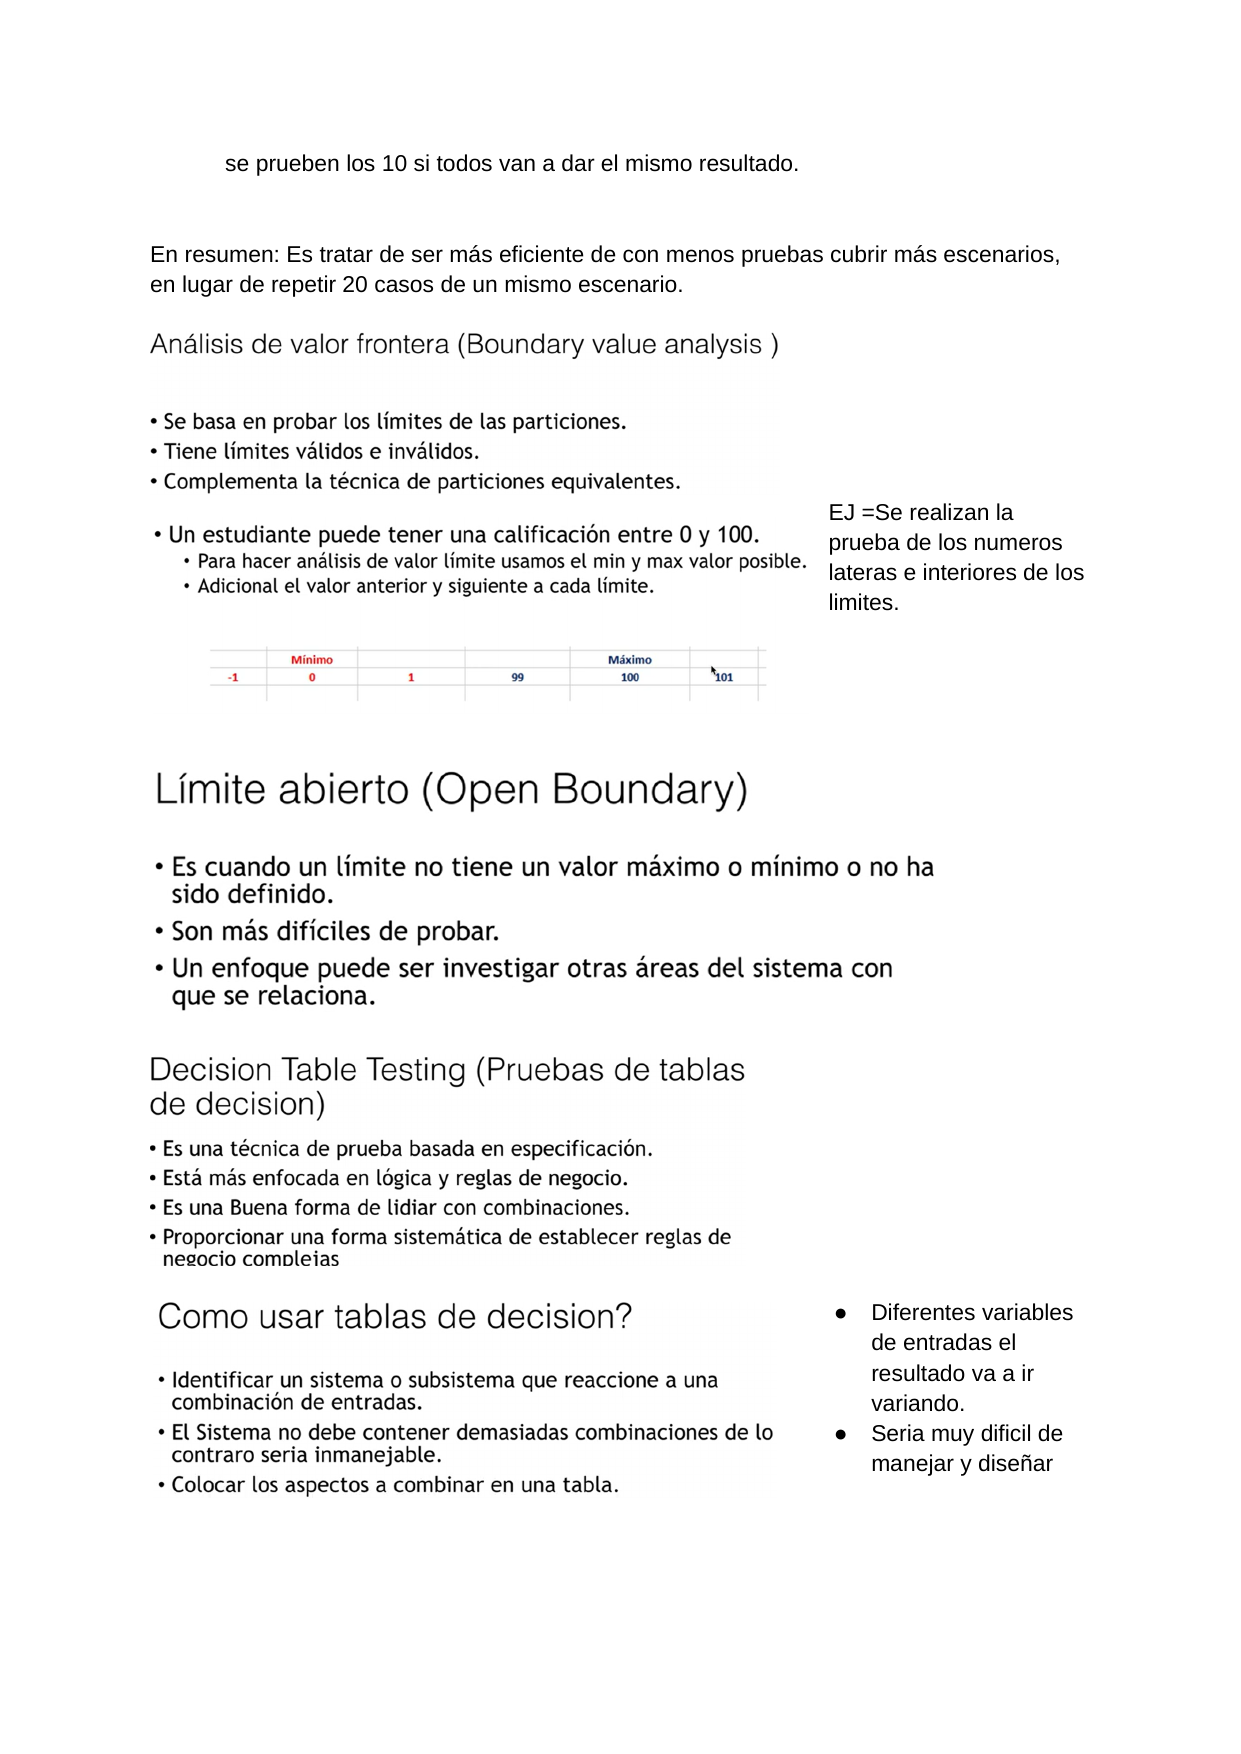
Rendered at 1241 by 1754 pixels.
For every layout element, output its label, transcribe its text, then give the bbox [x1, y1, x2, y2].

picture [153, 1302, 778, 1498]
picture [150, 331, 780, 495]
list Seria muy dificil de manejar y diseñar [778, 1420, 1090, 1477]
picture [150, 770, 934, 1021]
text En resumen: Es tratar de ser más eficiente de con menos pruebas cubrir más escenarios, en lugar de repetir 20 casos de un mismo escenario. [150, 241, 1090, 297]
list Diferentes variables de entradas el resultado va a ir variando. [187, 1299, 1090, 1416]
text EJ =Se realizan la prueba de los numeros lateras e interiores de los limites. [150, 498, 1090, 615]
picture [153, 517, 810, 714]
list se prueben los 10 si todos van a dar el mismo resultado. [187, 150, 1090, 176]
picture [150, 1054, 747, 1266]
